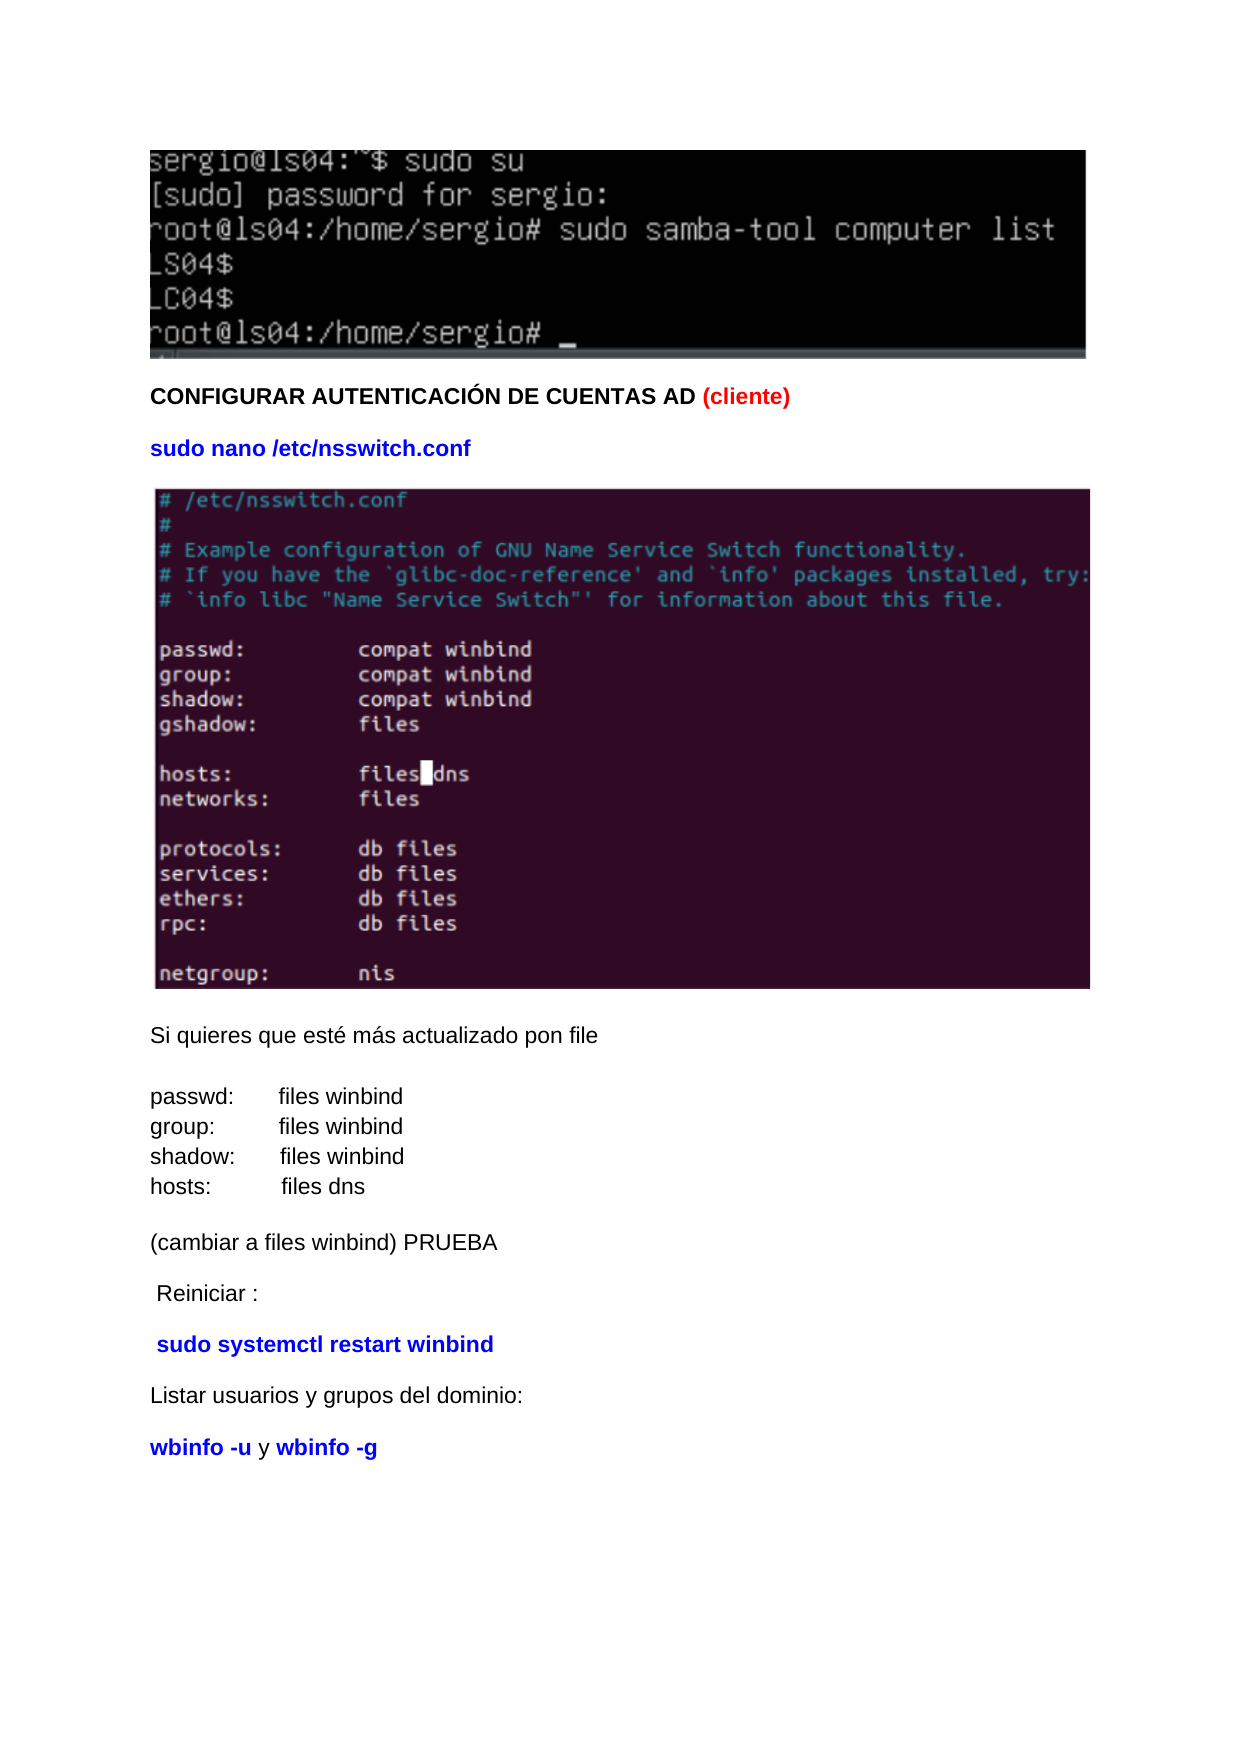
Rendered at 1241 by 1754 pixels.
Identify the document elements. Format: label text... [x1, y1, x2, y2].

picture [150, 150, 1091, 359]
picture [150, 486, 1091, 989]
text group: files winbind [150, 1113, 1090, 1139]
text sudo nano /etc/nsswitch.conf [150, 435, 1090, 461]
text CONFIGURAR AUTENTICACIÓN DE CUENTAS AD (cliente) [150, 383, 1090, 410]
text sudo systemctl restart winbind [150, 1331, 1090, 1357]
text Listar usuarios y grupos del dominio: [150, 1382, 1090, 1409]
text shadow: files winbind [150, 1143, 1090, 1169]
text Reiniciar : [150, 1280, 1090, 1306]
text hosts: files dns [150, 1173, 1090, 1199]
text Si quieres que esté más actualizado pon file [150, 1022, 1090, 1048]
text (cambiar a files winbind) PRUEBA [150, 1228, 1090, 1255]
text wbinfo -u y wbinfo -g [150, 1434, 1090, 1460]
text passwd: files winbind [150, 1083, 1090, 1109]
